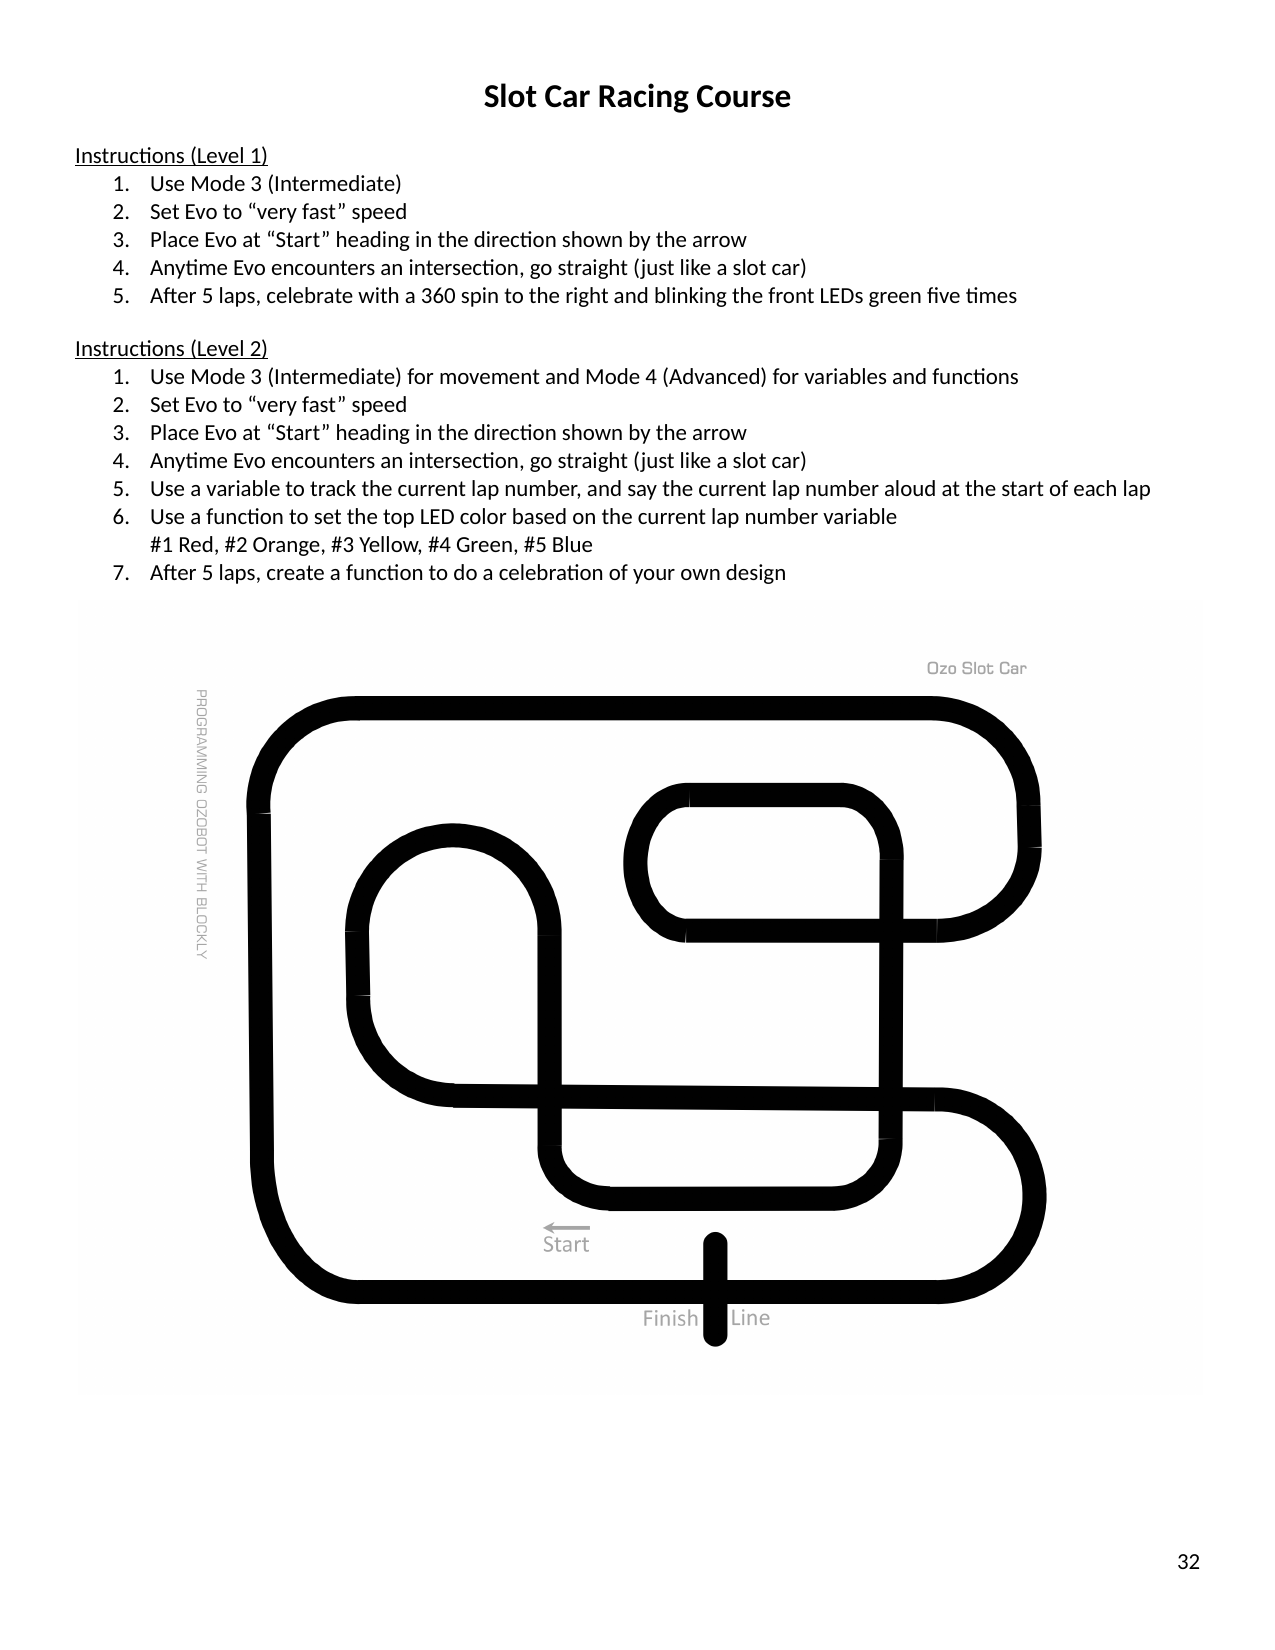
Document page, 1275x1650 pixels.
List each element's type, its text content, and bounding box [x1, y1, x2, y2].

list After 5 laps, celebrate with a 360 spin to the right and blinking the front LEDs green five times [112, 281, 1200, 309]
list After 5 laps, create a function to do a celebration of your own design [112, 558, 1200, 586]
list Use a variable to track the current lap number, and say the current lap number aloud at the start of each lap [112, 474, 1200, 502]
list Use Mode 3 (Intermediate) for movement and Mode 4 (Advanced) for variables and functions [112, 362, 1200, 390]
list Place Evo at “Start” heading in the direction shown by the arrow [112, 225, 1200, 253]
picture [78, 600, 1204, 1395]
list Anytime Evo encounters an intersection, go straight (just like a slot car) [112, 446, 1200, 474]
subtitle Instructions (Level 2) [75, 334, 1200, 362]
list Place Evo at “Start” heading in the direction shown by the arrow [112, 418, 1200, 446]
list Set Evo to “very fast” speed [112, 197, 1200, 225]
list Set Evo to “very fast” speed [112, 390, 1200, 418]
subtitle Slot Car Racing Course [75, 75, 1200, 116]
list Use a function to set the top LED color based on the current lap number variable #1 Red, #2 Orange, #3 Yellow, #4 Green, #5 Blue [112, 502, 1200, 558]
list Anytime Evo encounters an intersection, go straight (just like a slot car) [112, 253, 1200, 281]
subtitle Instructions (Level 1) [75, 141, 1200, 169]
list Use Mode 3 (Intermediate) [112, 169, 1200, 197]
